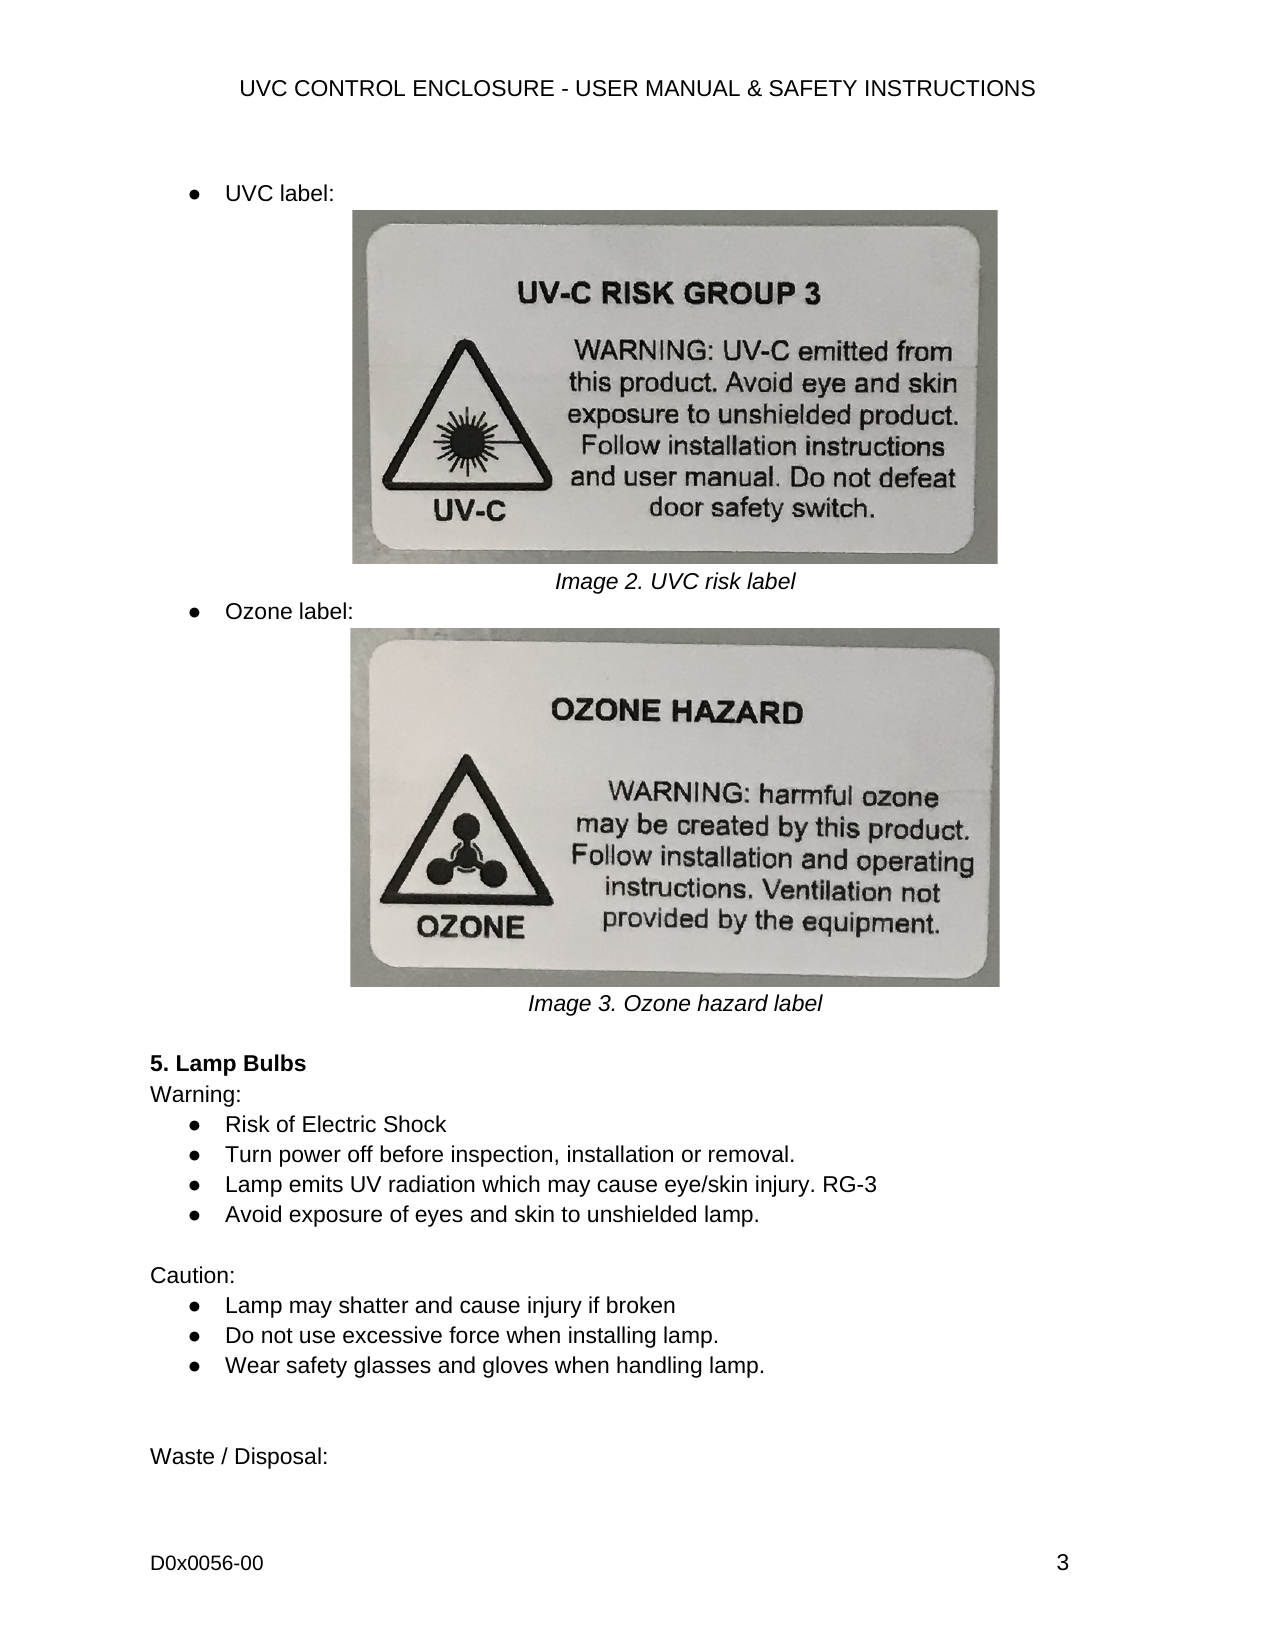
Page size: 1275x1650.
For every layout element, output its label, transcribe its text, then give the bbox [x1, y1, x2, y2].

text Image 3. Ozone hazard label [225, 990, 1125, 1016]
text Waste / Disposal: [150, 1443, 1125, 1469]
text Caution: [150, 1262, 1125, 1288]
text 5. Lamp Bulbs [150, 1050, 1125, 1077]
list Risk of Electric Shock [187, 1111, 1125, 1137]
list Avoid exposure of eyes and skin to unshielded lamp. [187, 1201, 1125, 1228]
list Lamp emits UV radiation which may cause eye/skin injury. RG-3 [187, 1171, 1125, 1198]
list UVC label: [187, 180, 1125, 207]
list Turn power off before inspection, installation or removal. [187, 1141, 1125, 1167]
list Lamp may shatter and cause injury if broken [187, 1292, 1125, 1318]
text Image 2. UVC risk label [225, 568, 1125, 594]
text Warning: [150, 1081, 1125, 1107]
list Ozone label: [187, 598, 1125, 624]
picture [350, 628, 1000, 987]
list Wear safety glasses and gloves when handling lamp. [187, 1352, 1125, 1379]
picture [352, 210, 998, 564]
list Do not use excessive force when installing lamp. [187, 1322, 1125, 1349]
